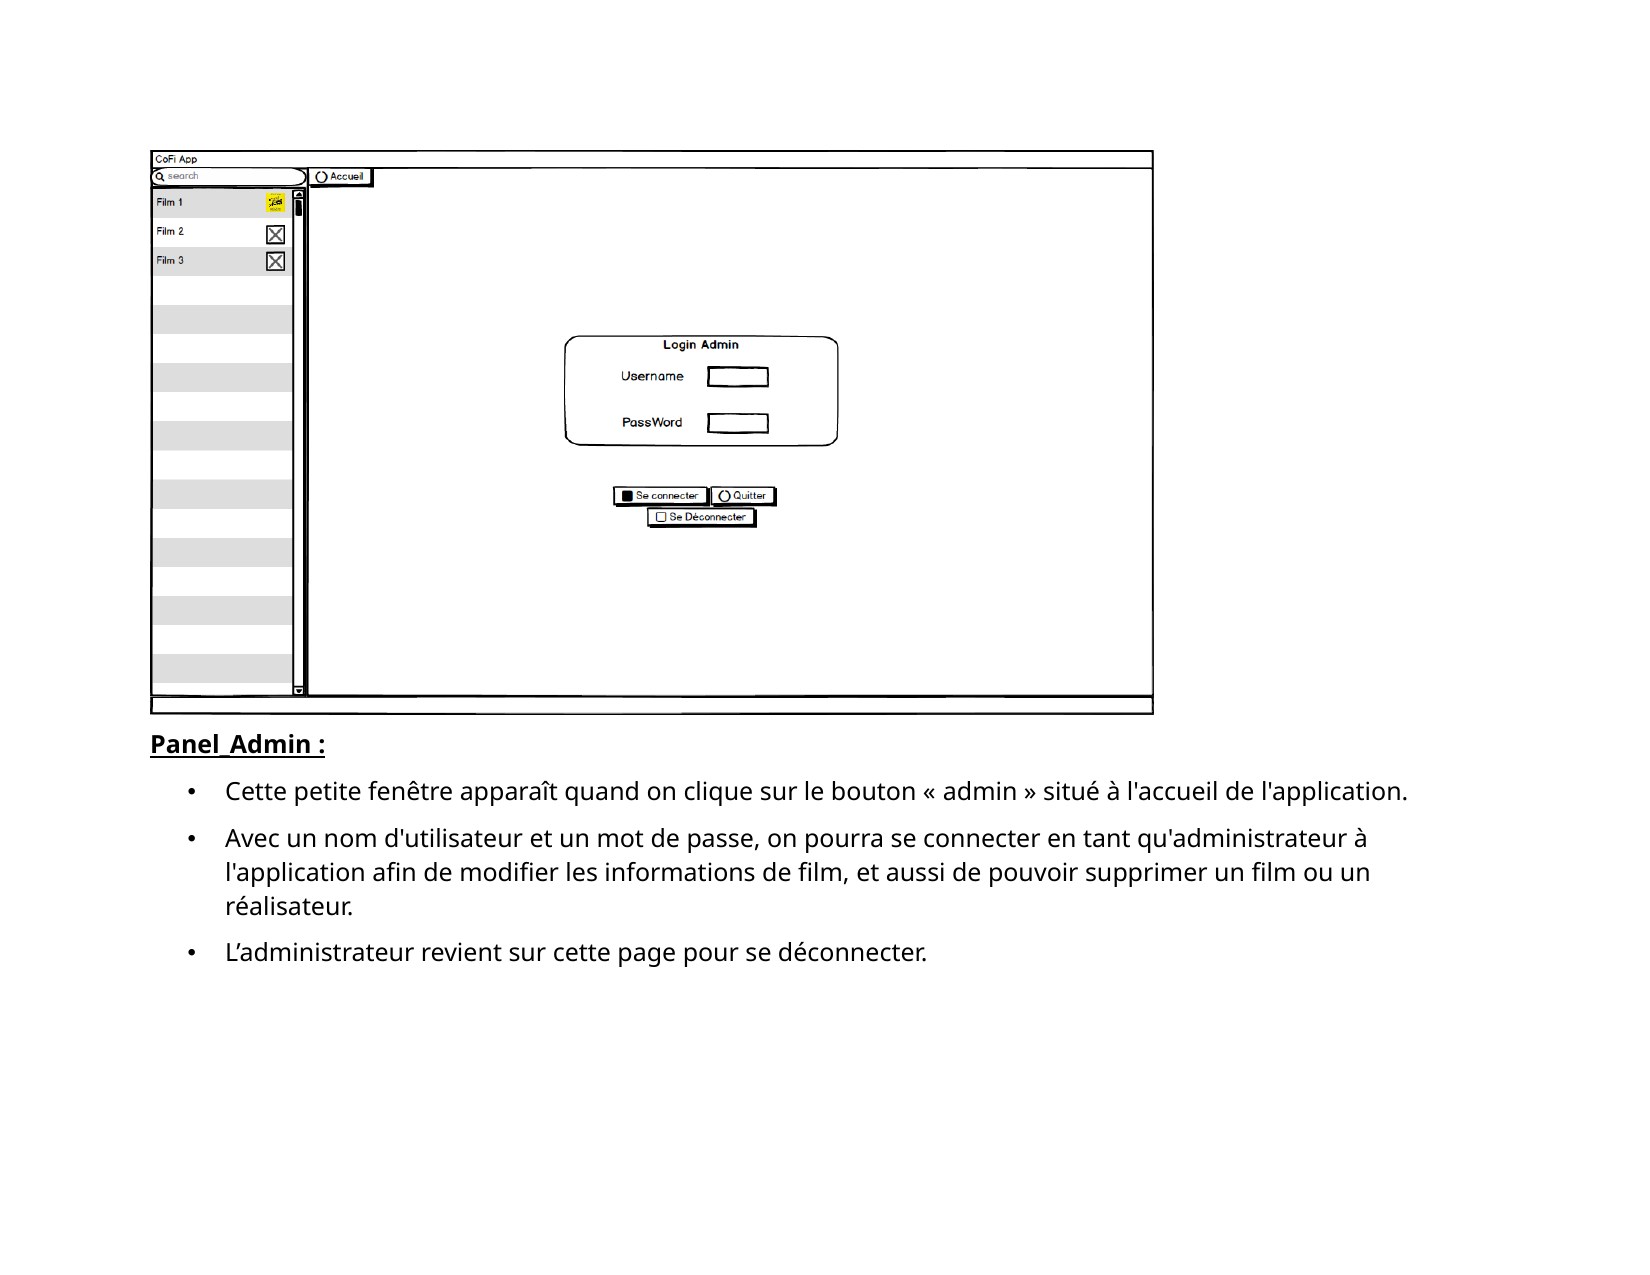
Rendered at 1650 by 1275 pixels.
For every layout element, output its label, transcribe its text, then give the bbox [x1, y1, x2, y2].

list L’administrateur revient sur cette page pour se déconnecter. [187, 935, 1500, 969]
list Avec un nom d'utilisateur et un mot de passe, on pourra se connecter en tant qu'administrateur à l'application afin de modifier les informations de film, et aussi de pouvoir supprimer un film ou un réalisateur. [187, 820, 1500, 922]
list Cette petite fenêtre apparaît quand on clique sur le bouton « admin » situé à l'accueil de l'application. [187, 774, 1500, 808]
text Panel_Admin : [150, 727, 1500, 761]
picture [150, 150, 1154, 715]
